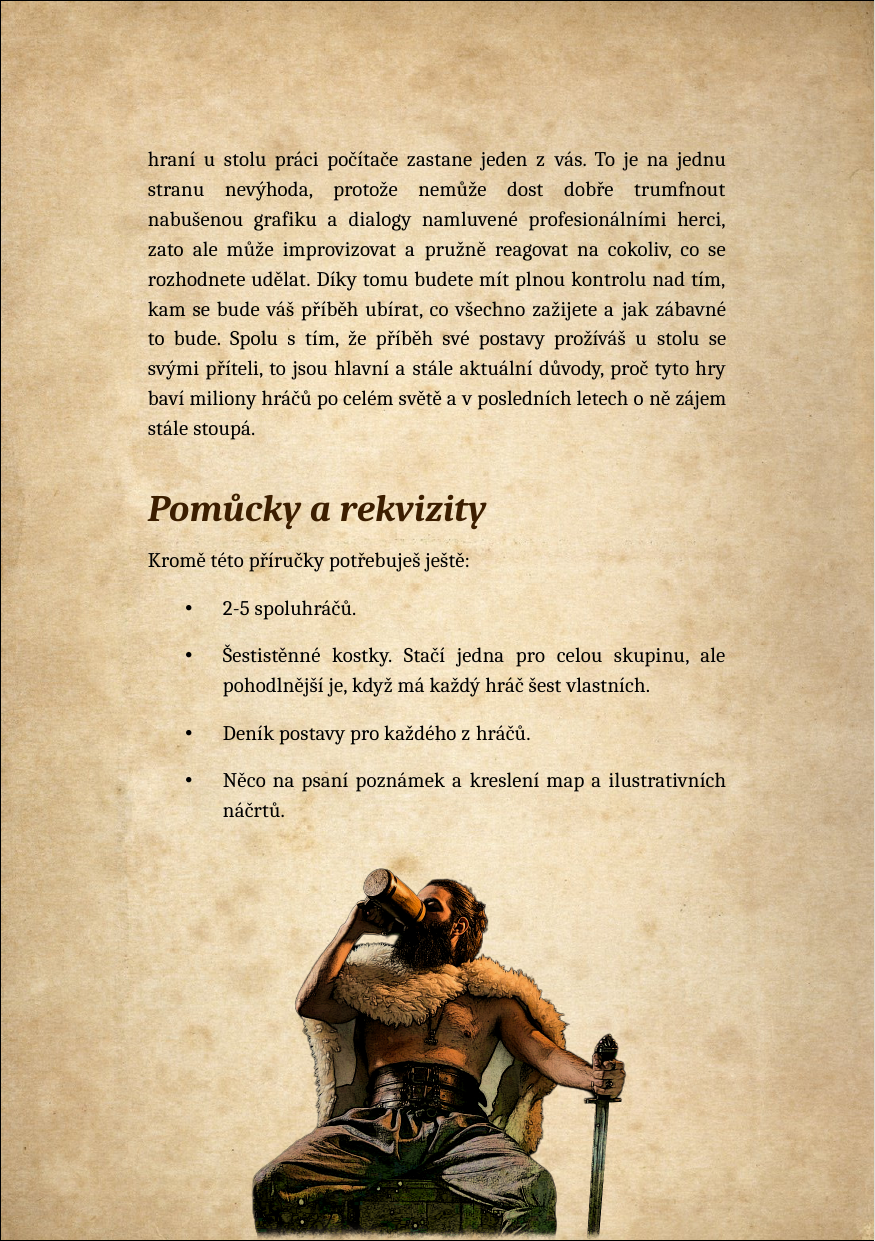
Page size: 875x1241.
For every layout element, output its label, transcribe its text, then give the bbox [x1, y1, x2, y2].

list Deník postavy pro každého z⁠ hráčů. [185, 722, 726, 746]
picture [1, 1, 874, 1241]
list Něco na psaní poznámek a⁠ kreslení map a⁠ ilustrativních náčrtů. [185, 769, 726, 823]
text hraní u⁠ stolu práci počítače zastane jeden z⁠ vás. To je na jednu stranu nevýhoda, protože nemůže dost dobře trumfnout nabušenou grafiku a⁠ dialogy namluvené profesionálními herci, zato ale může improvizovat a⁠ pružně reagovat na cokoliv, co se rozhodnete udělat. Díky tomu budete mít plnou kontrolu nad tím, kam se bude váš příběh ubírat, co všechno zažijete a⁠ jak zábavné to bude. Spolu s⁠ tím, že příběh své postavy prožíváš u⁠ stolu se svými příteli, to jsou hlavní a⁠ stále aktuální důvody, proč tyto hry baví miliony hráčů po celém světě a⁠ v⁠ posledních letech o⁠ ně zájem stále stoupá. [148, 148, 726, 441]
list Šestistěnné kostky. Stačí jedna pro celou skupinu, ale pohodlnější je, když má každý hráč šest vlastních. [185, 644, 726, 698]
subtitle Pomůcky a⁠ rekvizity [148, 488, 726, 531]
text Kromě této příručky potřebuješ ještě: [148, 549, 726, 573]
list 2-5 spoluhráčů. [185, 596, 726, 620]
